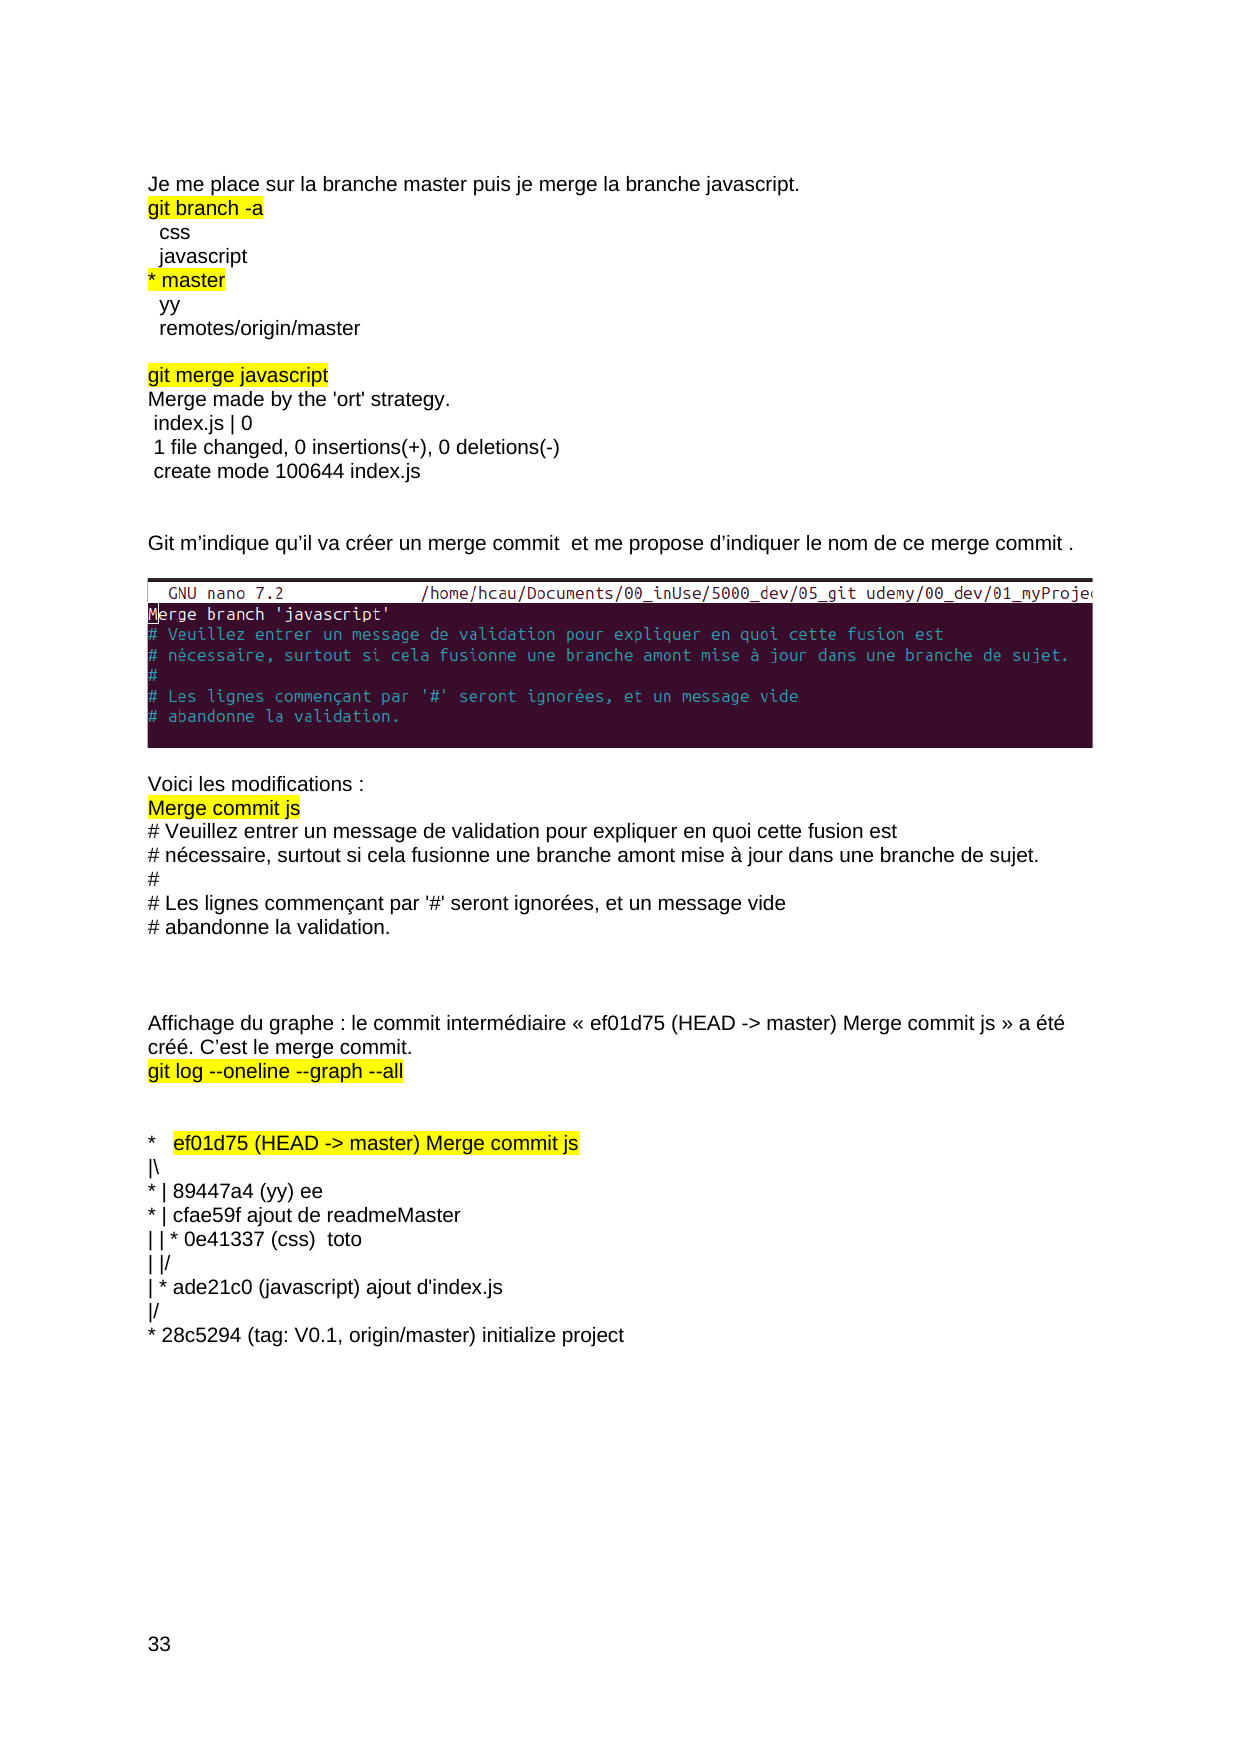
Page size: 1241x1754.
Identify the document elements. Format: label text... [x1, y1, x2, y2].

text * master [148, 267, 1093, 291]
text # nécessaire, surtout si cela fusionne une branche amont mise à jour dans une branche de sujet. [148, 843, 1093, 867]
text |\ [148, 1155, 1093, 1179]
text create mode 100644 index.js [148, 459, 1093, 483]
text git log --oneline --graph --all [148, 1059, 1093, 1083]
text Git m’indique qu’il va créer un merge commit et me propose d’indiquer le nom de ce merge commit . [148, 531, 1093, 555]
text remotes/origin/master [148, 315, 1093, 339]
text yy [148, 291, 1093, 315]
text git merge javascript [148, 363, 1093, 387]
text css [148, 219, 1093, 243]
text * | cfae59f ajout de readmeMaster [148, 1203, 1093, 1227]
text Merge commit js [148, 795, 1093, 819]
text Affichage du graphe : le commit intermédiaire « ef01d75 (HEAD -> master) Merge commit js » a été créé. C’est le merge commit. [148, 1011, 1093, 1059]
text # [148, 867, 1093, 891]
text * 28c5294 (tag: V0.1, origin/master) initialize project [148, 1322, 1093, 1346]
text index.js | 0 [148, 411, 1093, 435]
text Je me place sur la branche master puis je merge la branche javascript. [148, 172, 1093, 196]
text javascript [148, 243, 1093, 267]
text # Veuillez entrer un message de validation pour expliquer en quoi cette fusion est [148, 819, 1093, 843]
text | |/ [148, 1251, 1093, 1274]
text 1 file changed, 0 insertions(+), 0 deletions(-) [148, 435, 1093, 459]
text | | * 0e41337 (css) toto [148, 1227, 1093, 1251]
text Merge made by the 'ort' strategy. [148, 387, 1093, 411]
text * ef01d75 (HEAD -> master) Merge commit js [148, 1131, 1093, 1155]
text | * ade21c0 (javascript) ajout d'index.js [148, 1274, 1093, 1298]
text Voici les modifications : [148, 771, 1093, 795]
text git branch -a [148, 196, 1093, 219]
text |/ [148, 1298, 1093, 1322]
text * | 89447a4 (yy) ee [148, 1179, 1093, 1203]
text # Les lignes commençant par '#' seront ignorées, et un message vide [148, 891, 1093, 915]
text # abandonne la validation. [148, 915, 1093, 939]
picture [147, 578, 1093, 748]
